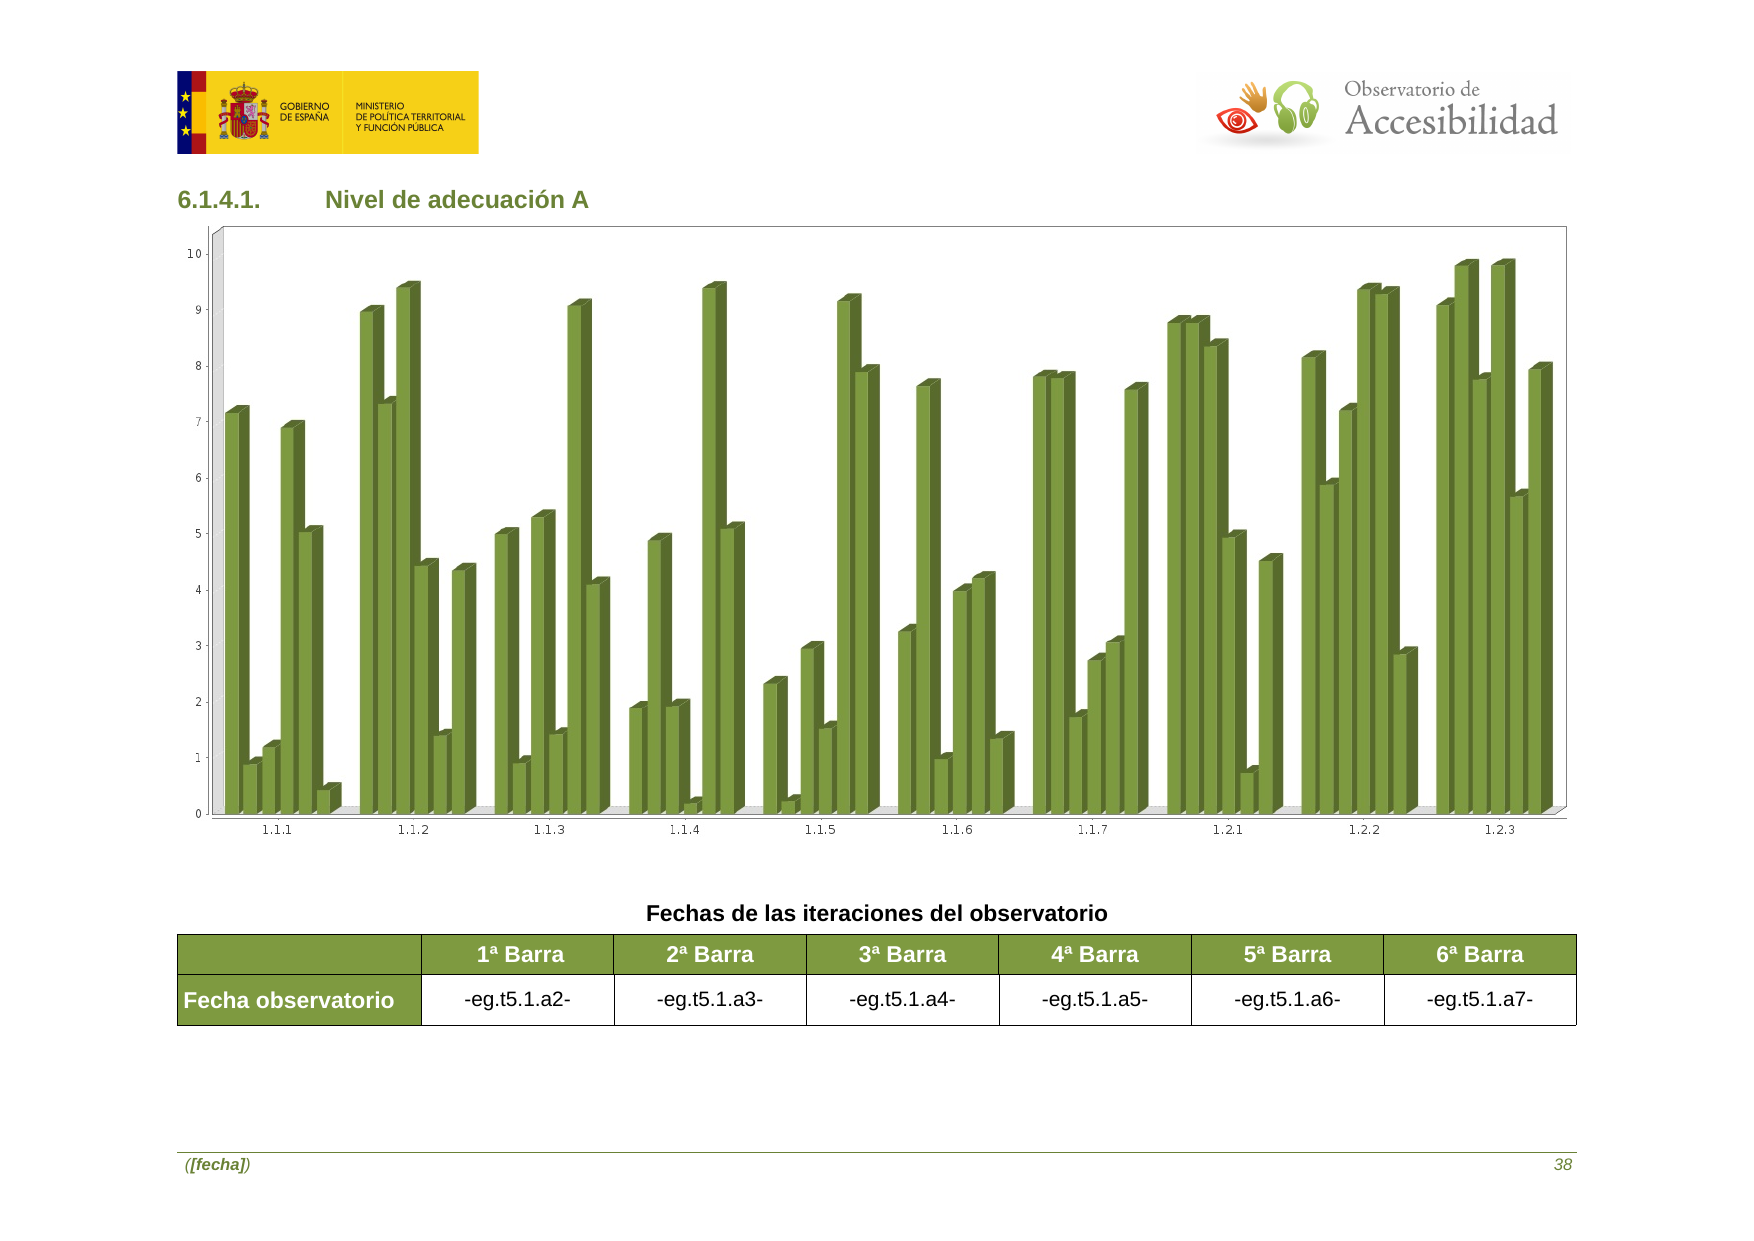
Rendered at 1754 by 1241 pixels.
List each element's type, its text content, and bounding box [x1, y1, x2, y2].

table_cell -eg.t5.1.a4- [807, 975, 999, 1025]
table_cell -eg.t5.1.a3- [615, 975, 806, 1025]
table_cell -eg.t5.1.a5- [1000, 975, 1191, 1025]
picture [177, 216, 1577, 842]
table_cell Fecha observatorio [178, 975, 421, 1025]
table_header 1ª Barra [422, 935, 613, 974]
picture [177, 71, 479, 154]
subtitle Nivel de adecuación A [177, 185, 1577, 214]
table_cell -eg.t5.1.a6- [1192, 975, 1384, 1025]
text Fechas de las iteraciones del observatorio [177, 900, 1577, 926]
table_header 6ª Barra [1384, 935, 1576, 974]
table_header 4ª Barra [999, 935, 1191, 974]
picture [1196, 72, 1572, 154]
table_cell -eg.t5.1.a2- [422, 975, 614, 1025]
table_header 3ª Barra [807, 935, 998, 974]
table_cell -eg.t5.1.a7- [1385, 975, 1576, 1025]
table_header 2ª Barra [614, 935, 806, 974]
table_header [178, 935, 421, 974]
table_header 5ª Barra [1192, 935, 1383, 974]
